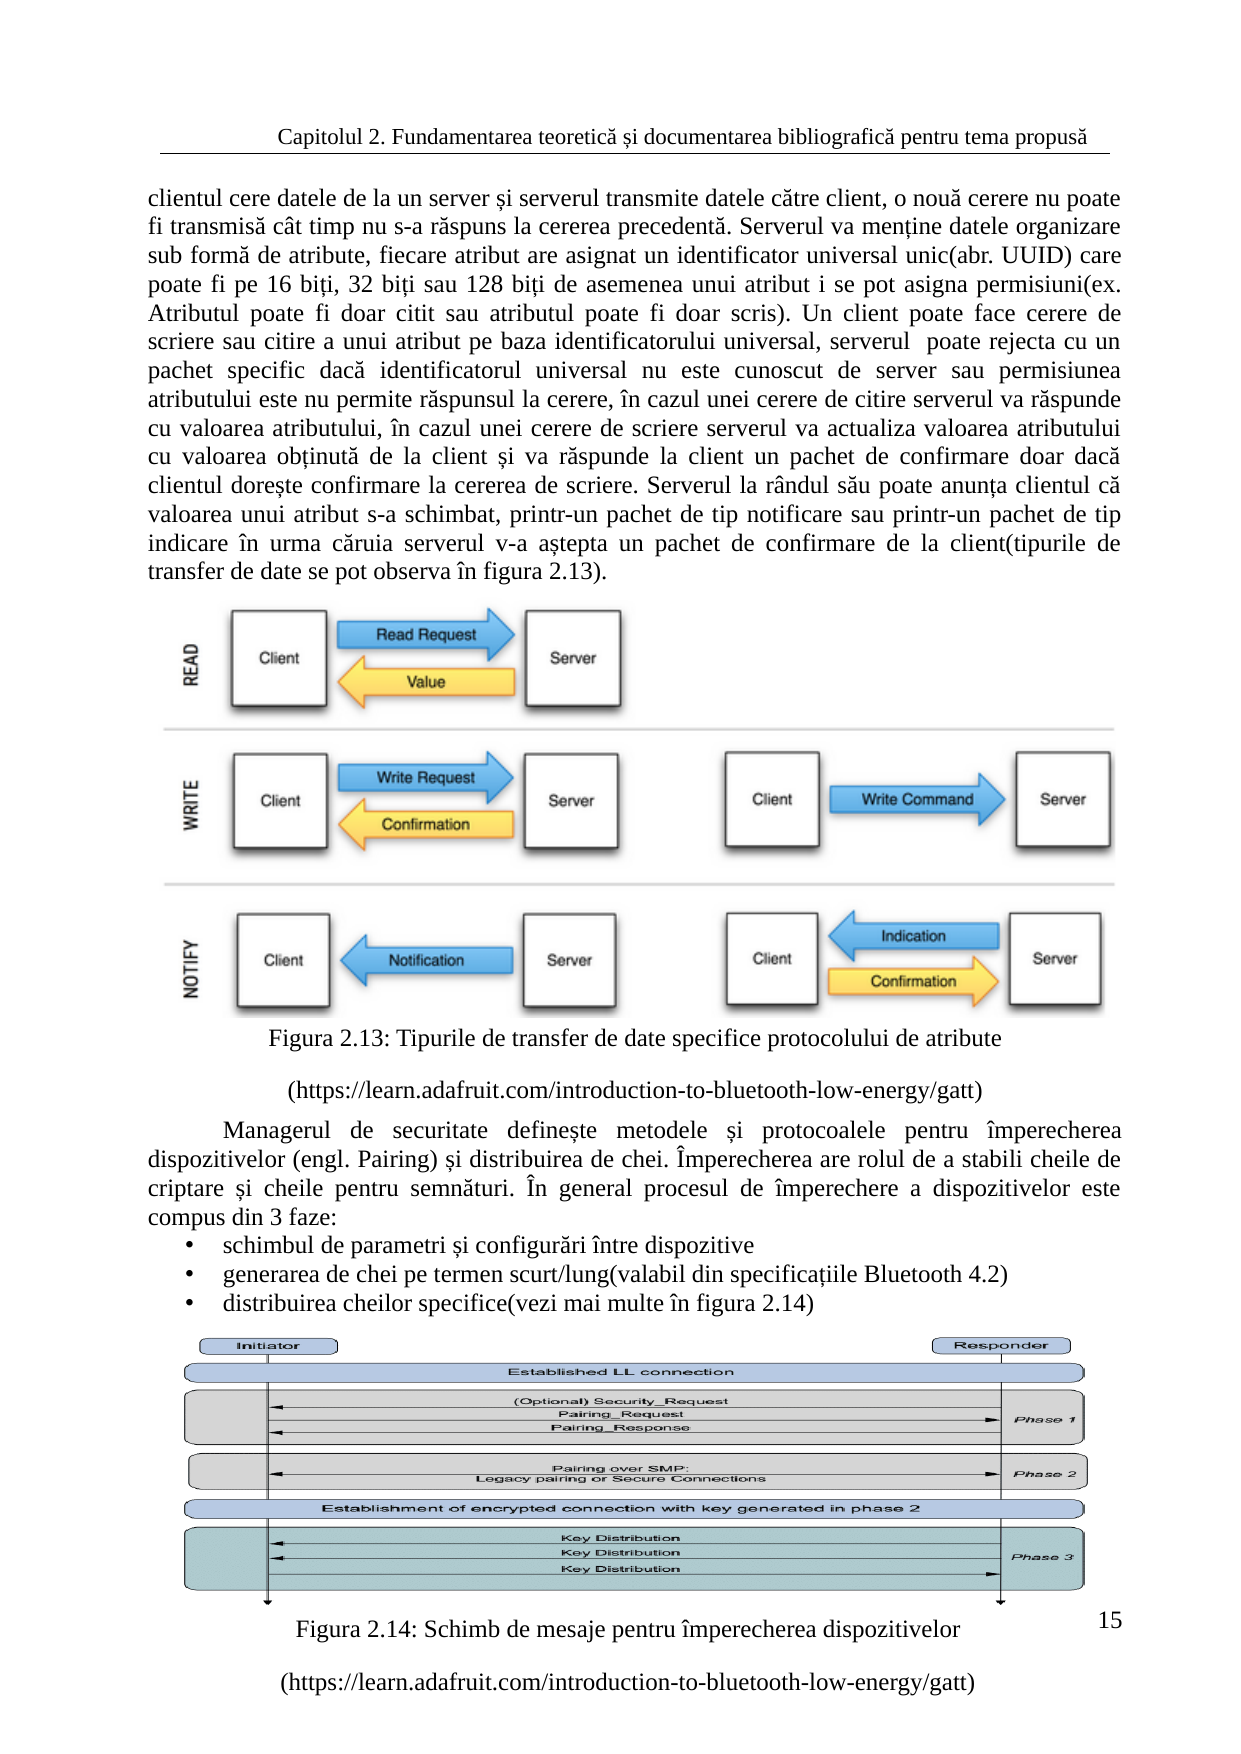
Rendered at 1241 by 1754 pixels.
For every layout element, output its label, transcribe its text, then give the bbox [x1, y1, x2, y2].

list distribuirea cheilor specifice(vezi mai multe în figura 2.14) [185, 1288, 1122, 1317]
list [160, 1643, 1096, 1667]
picture [159, 1336, 1096, 1606]
text clientul cere datele de la un server și serverul transmite datele către client, o nouă cerere nu poate fi transmisă cât timp nu s-a răspuns la cererea precedentă. Serverul va menține datele organizare sub formă de atribute, fiecare atribut are asignat un identificator universal unic(abr. UUID) care poate fi pe 16 biți, 32 biți sau 128 biți de asemenea unui atribut i se pot asigna permisiuni(ex. Atributul poate fi doar citit sau atributul poate fi doar scris). Un client poate face cerere de scriere sau citire a unui atribut pe baza identificatorului universal, serverul poate rejecta cu un pachet specific dacă identificatorul universal nu este cunoscut de server sau permisiunea atributului este nu permite răspunsul la cerere, în cazul unei cerere de citire serverul va răspunde cu valoarea atributului, în cazul unei cerere de scriere serverul va actualiza valoarea atributului cu valoarea obținută de la client și va răspunde la client un pachet de confirmare doar dacă clientul dorește confirmare la cererea de scriere. Serverul la rândul său poate anunța clientul că valoarea unui atribut s-a schimbat, printr-un pachet de tip notificare sau printr-un pachet de tip indicare în urma căruia serverul v-a aștepta un pachet de confirmare de la client(tipurile de transfer de date se pot observa în figura 2.13). [148, 183, 1122, 585]
picture [154, 596, 1116, 1018]
list (https://learn.adafruit.com/introduction-to-bluetooth-low-energy/gatt) [160, 1667, 1096, 1696]
list Figura 2.14: Schimb de mesaje pentru împerecherea dispozitivelor [160, 1606, 1096, 1643]
text Managerul de securitate definește metodele și protocoalele pentru împerecherea dispozitivelor (engl. Pairing) și distribuirea de chei. Împerecherea are rolul de a stabili cheile de criptare și cheile pentru semnături. În general procesul de împerechere a dispozitivelor este compus din 3 faze: [148, 585, 1122, 1231]
list schimbul de parametri și configurări între dispozitive [185, 1231, 1122, 1259]
list generarea de chei pe termen scurt/lung(valabil din specificațiile Bluetooth 4.2) [185, 1259, 1122, 1288]
text (https://learn.adafruit.com/introduction-to-bluetooth-low-energy/gatt) [154, 1075, 1116, 1104]
text Figura 2.13: Tipurile de transfer de date specifice protocolului de atribute [154, 1018, 1116, 1051]
